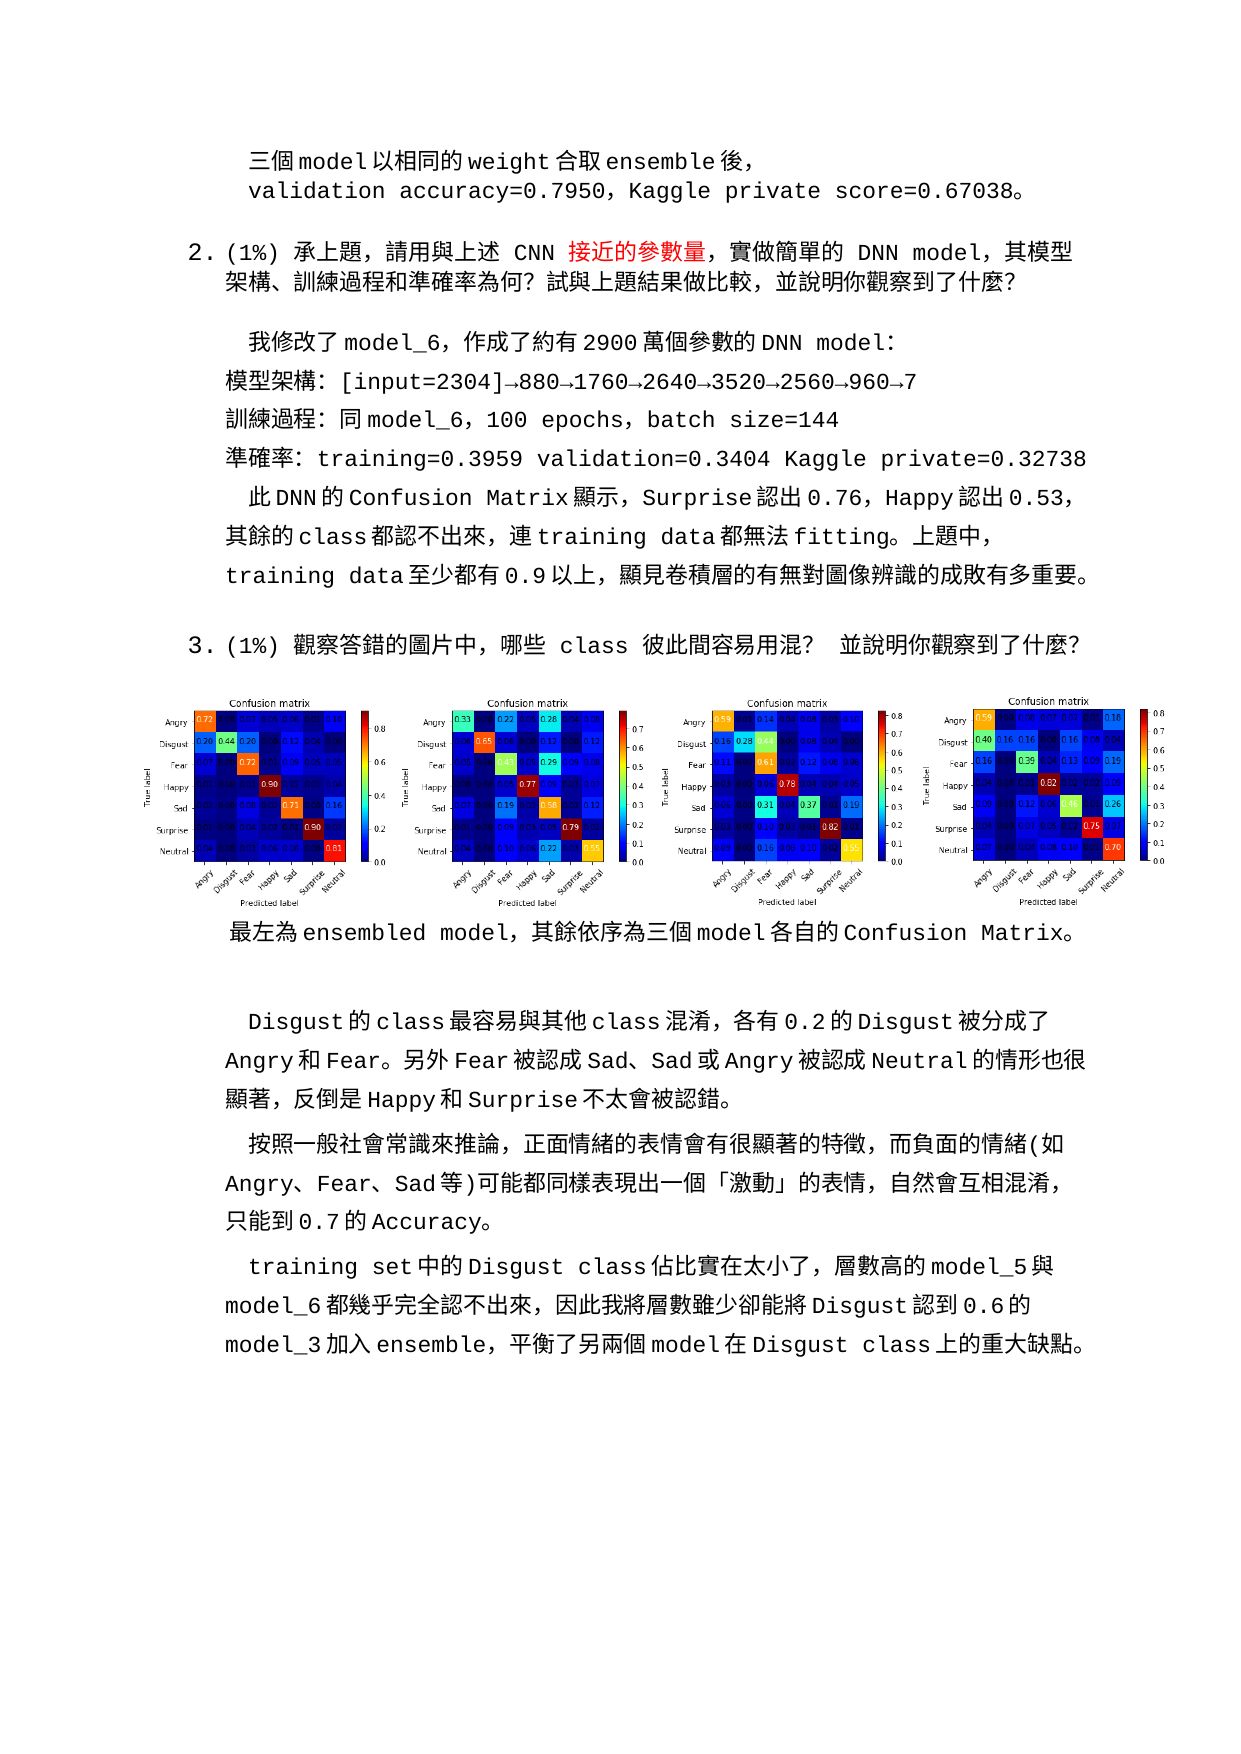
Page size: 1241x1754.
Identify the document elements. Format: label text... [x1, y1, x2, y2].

text Disgust的class最容易與其他class混淆，各有0.2的Disgust被分成了Angry和Fear。另外Fear被認成Sad、Sad或Angry被認成Neutral的情形也很顯著，反倒是Happy和Surprise不太會被認錯。 [225, 1011, 1090, 1114]
text 訓練過程：同model_6，100 epochs，batch size=144 [225, 409, 1090, 435]
text 模型架構：[input=2304]→880→1760→2640→3520→2560→960→7 [225, 370, 1090, 396]
text 按照一般社會常識來推論，正面情緒的表情會有很顯著的特徵，而負面的情緒(如Angry、Fear、Sad等)可能都同樣表現出一個「激動」的表情，自然會互相混淆，只能到0.7的Accuracy。 [225, 1133, 1090, 1237]
list 三個model以相同的weight合取ensemble後， [187, 150, 1090, 176]
list (1%) 承上題，請用與上述 CNN 接近的參數量，實做簡單的 DNN model，其模型架構、訓練過程和準確率為何？試與上題結果做比較，並說明你觀察到了什麼？ [187, 239, 1090, 297]
list 我修改了model_6，作成了約有2900萬個參數的DNN model： [187, 331, 1090, 357]
picture [657, 693, 908, 911]
text 準確率：training=0.3959 validation=0.3404 Kaggle private=0.32738 [225, 448, 1090, 474]
picture [918, 692, 1170, 911]
text 此DNN的Confusion Matrix顯示，Surprise認出0.76，Happy認出0.53，其餘的class都認不出來，連training data都無法fitting。上題中，training data至少都有0.9以上，顯見卷積層的有無對圖像辨識的成敗有多重要。 [225, 487, 1090, 590]
text training set中的Disgust class佔比實在太小了，層數高的model_5與model_6都幾乎完全認不出來，因此我將層數雖少卻能將Disgust認到0.6的model_3加入ensemble，平衡了另兩個model在Disgust class上的重大缺點。 [225, 1256, 1090, 1359]
picture [139, 693, 390, 912]
text 最左為ensembled model，其餘依序為三個model各自的Confusion Matrix。 [225, 701, 1090, 947]
picture [397, 693, 649, 912]
list validation accuracy=0.7950，Kaggle private score=0.67038。 [187, 180, 1090, 206]
list (1%) 觀察答錯的圖片中，哪些 class 彼此間容易用混？ 並說明你觀察到了什麼？ [187, 633, 1090, 691]
